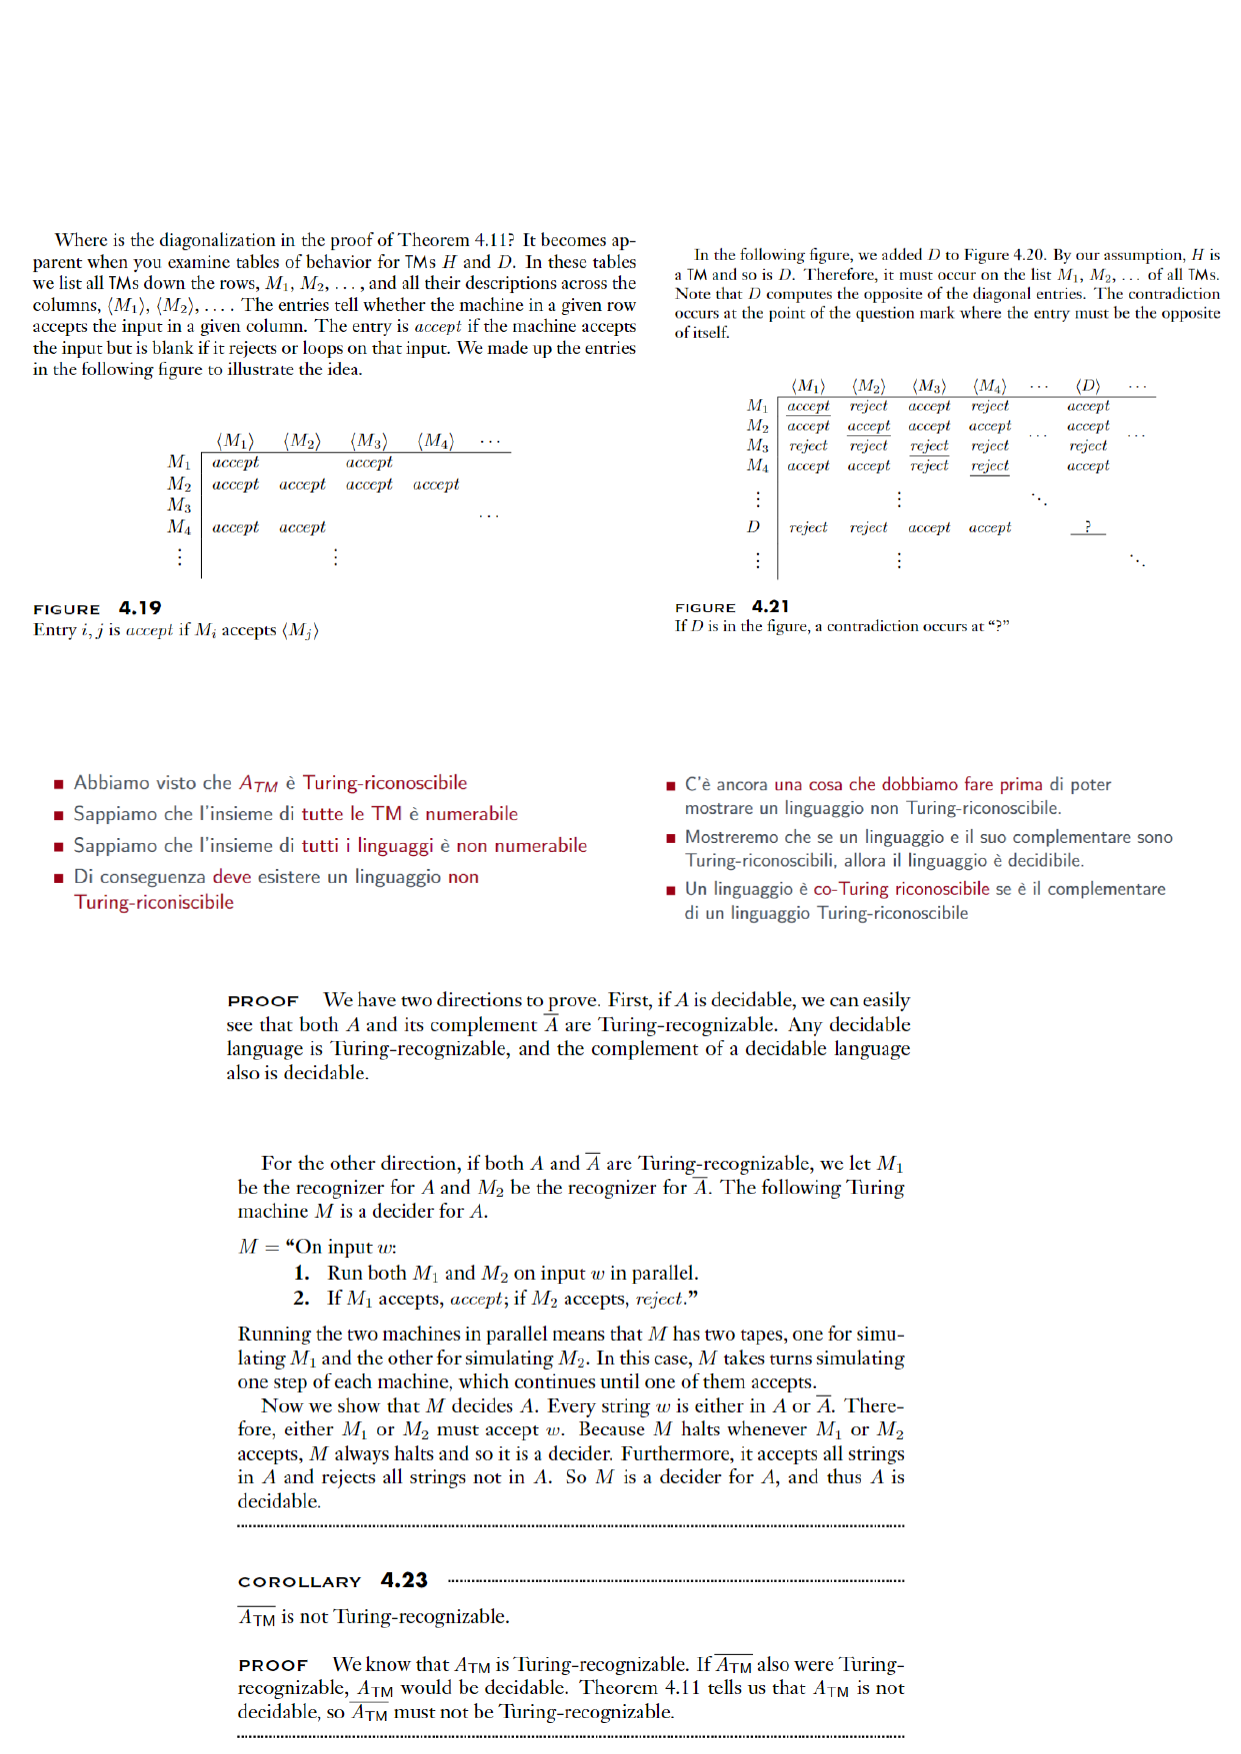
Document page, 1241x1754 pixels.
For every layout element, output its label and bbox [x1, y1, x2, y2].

picture [231, 1150, 919, 1747]
picture [652, 767, 1195, 938]
picture [45, 767, 599, 921]
picture [27, 224, 663, 651]
picture [217, 986, 935, 1097]
picture [671, 240, 1223, 644]
